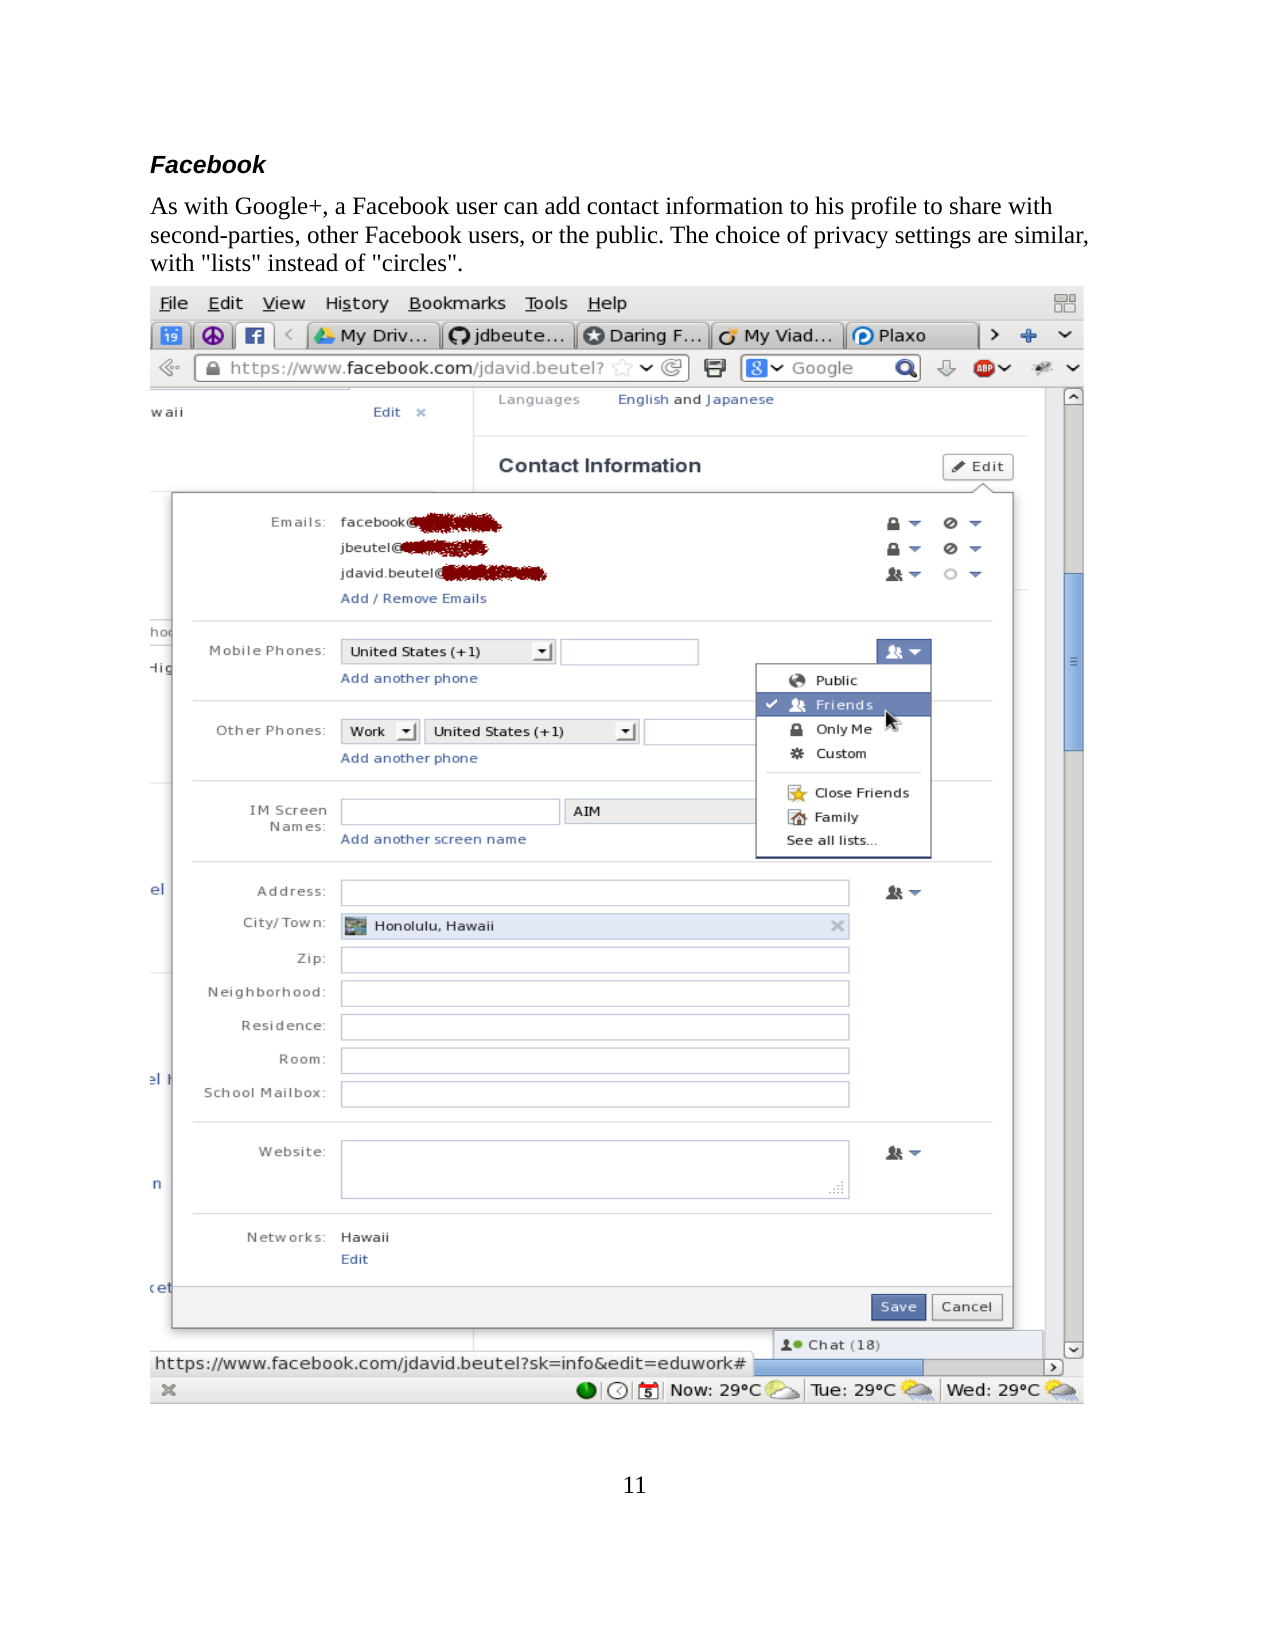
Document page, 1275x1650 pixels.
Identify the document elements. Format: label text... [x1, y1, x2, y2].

subtitle Facebook [150, 150, 1125, 178]
picture [150, 286, 1084, 1404]
text As with Google+, a Facebook user can add contact information to his profile to share with second-parties, other Facebook users, or the public. The choice of privacy settings are similar, with "lists" instead of "circles". [150, 191, 1125, 277]
